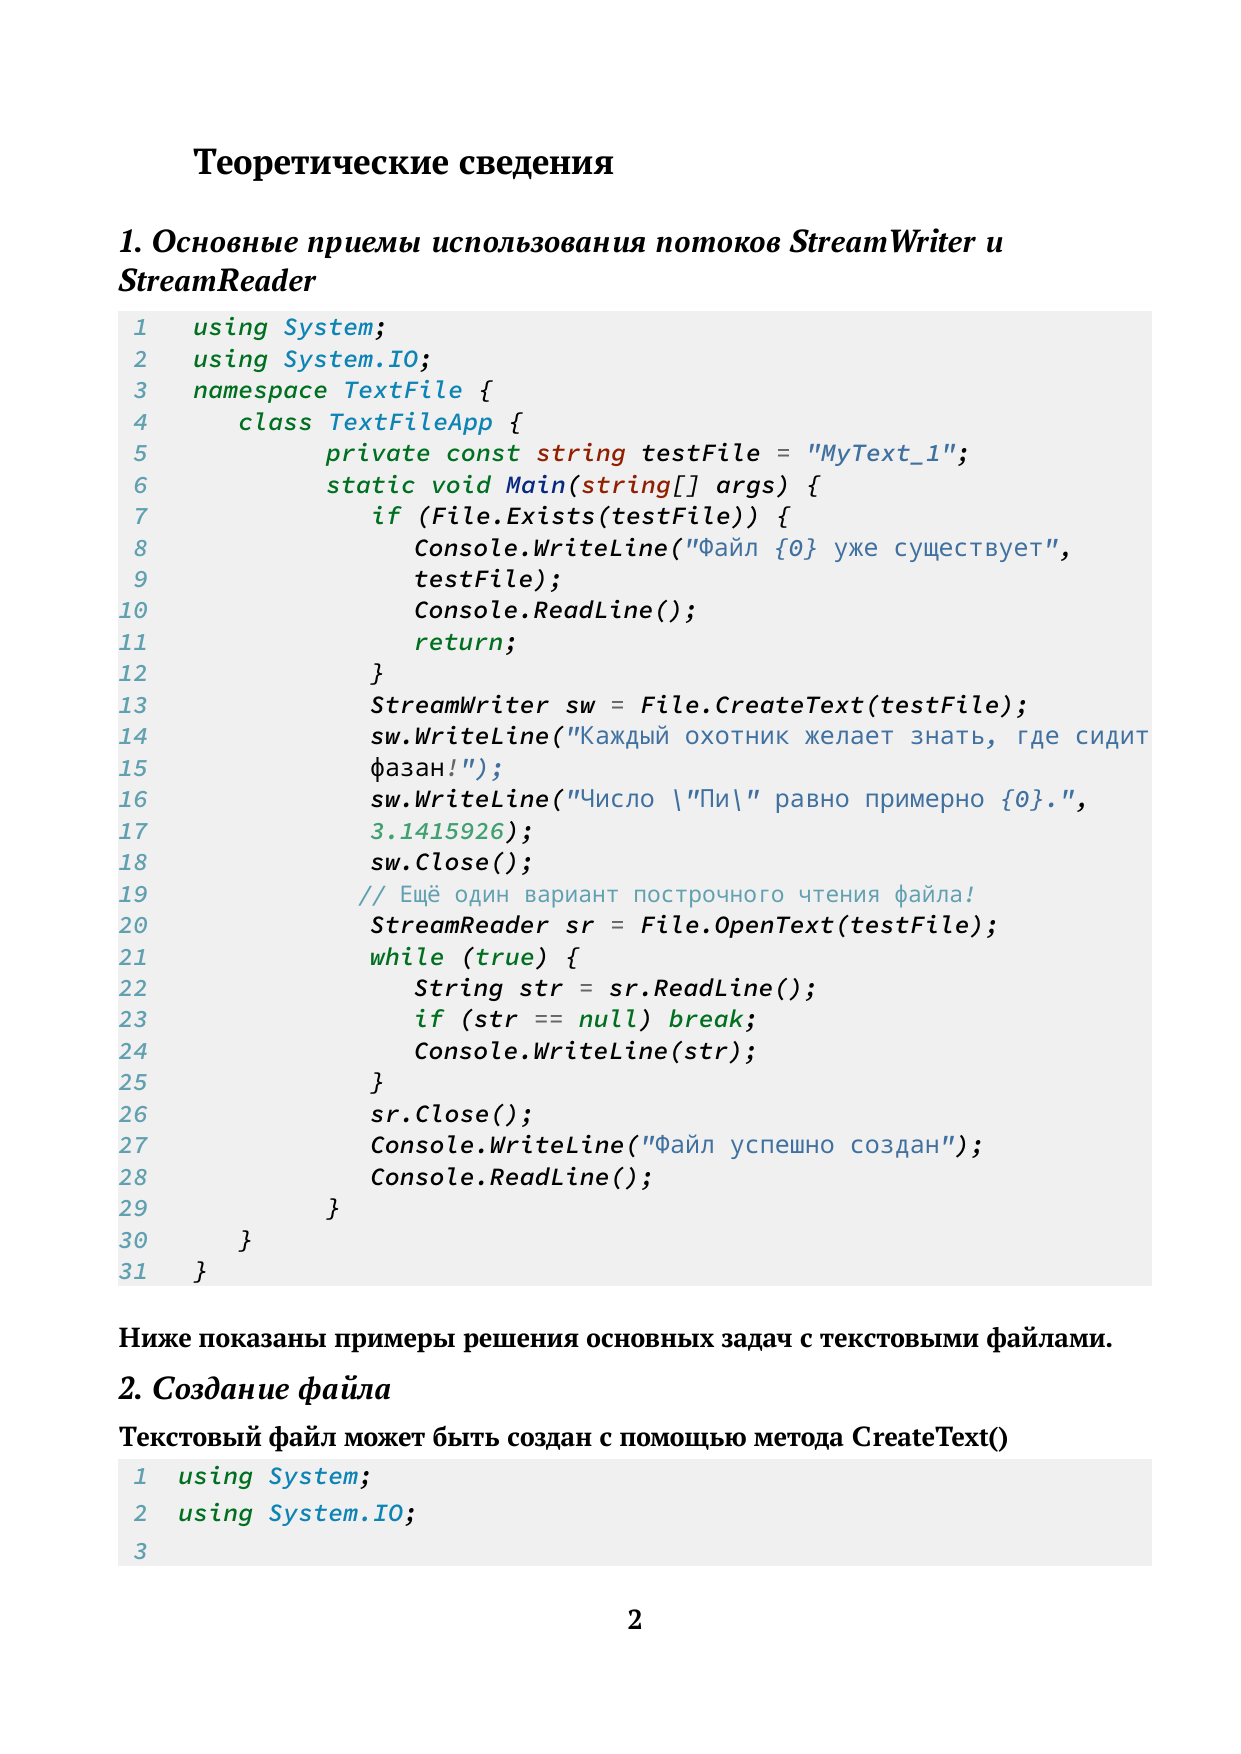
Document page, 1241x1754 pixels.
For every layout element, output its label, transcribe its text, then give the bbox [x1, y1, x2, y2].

text 28 Console.ReadLine(); [118, 1161, 1152, 1192]
subtitle 1. Основные приемы использования потоков StreamWriter и StreamReader [118, 221, 1152, 299]
text 19 // Ещё один вариант построчного чтения файла! [118, 877, 1152, 909]
text 4 class TextFileApp { [118, 406, 1152, 437]
text 1 using System; [118, 311, 1152, 343]
text 22 String str = sr.ReadLine(); [118, 972, 1152, 1003]
text 5 private const string testFile = "MyText_1"; [118, 437, 1152, 468]
text 2 using System.IO; [118, 1497, 1152, 1529]
text 18 sw.Close(); [118, 846, 1152, 877]
text 7 if (File.Exists(testFile)) { [118, 500, 1152, 531]
text 15 фазан!"); [118, 752, 1152, 783]
text 11 return; [118, 626, 1152, 657]
text Текстовый файл может быть создан с помощью метода CreateText() [118, 1419, 1152, 1453]
subtitle Теоретические сведения [192, 139, 1152, 183]
text 9 testFile); [118, 563, 1152, 594]
text 21 while (true) { [118, 940, 1152, 972]
text 3 [118, 1535, 1152, 1566]
text 14 sw.WriteLine("Каждый охотник желает знать, где сидит [118, 720, 1152, 752]
text 30 } [118, 1223, 1152, 1255]
text 24 Console.WriteLine(str); [118, 1035, 1152, 1066]
text 13 StreamWriter sw = File.CreateText(testFile); [118, 689, 1152, 720]
text 23 if (str == null) break; [118, 1003, 1152, 1035]
text 6 static void Main(string[] args) { [118, 468, 1152, 500]
text 12 } [118, 657, 1152, 689]
text 2 using System.IO; [118, 343, 1152, 374]
text 17 3.1415926); [118, 814, 1152, 846]
text 10 Console.ReadLine(); [118, 594, 1152, 626]
text 8 Console.WriteLine("Файл {0} уже существует", [118, 531, 1152, 563]
text 20 StreamReader sr = File.OpenText(testFile); [118, 909, 1152, 940]
text 1 using System; [118, 1459, 1152, 1491]
text 3 namespace TextFile { [118, 374, 1152, 406]
subtitle 2. Создание файла [118, 1368, 1152, 1407]
text 31 } [118, 1255, 1152, 1286]
text 16 sw.WriteLine("Число \"Пи\" равно примерно {0}.", [118, 783, 1152, 814]
text Ниже показаны примеры решения основных задач с текстовыми файлами. [118, 1320, 1152, 1353]
text 25 } [118, 1066, 1152, 1098]
text 26 sr.Close(); [118, 1098, 1152, 1129]
text 27 Console.WriteLine("Файл успешно создан"); [118, 1129, 1152, 1161]
text 29 } [118, 1192, 1152, 1223]
